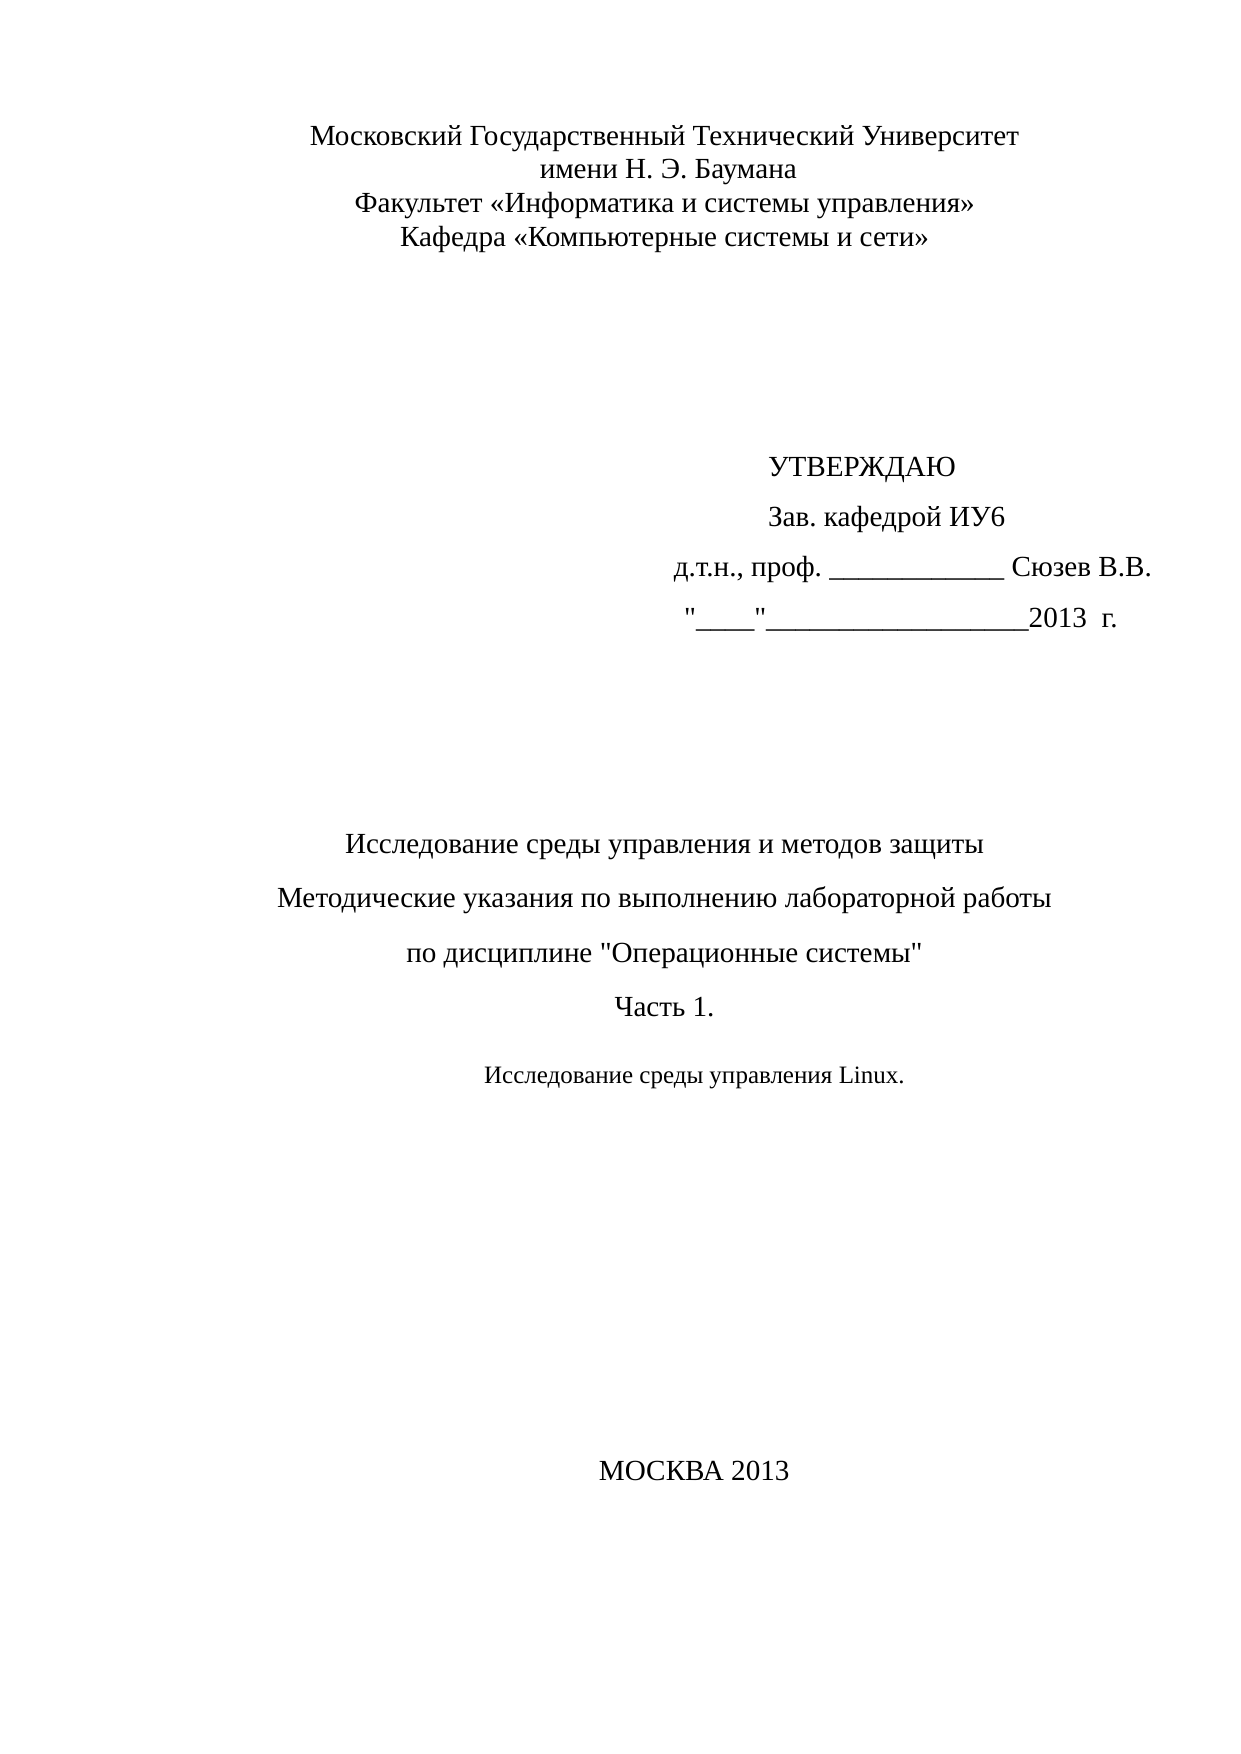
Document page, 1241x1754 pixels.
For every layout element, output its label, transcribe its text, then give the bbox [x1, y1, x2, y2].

text "____"__________________2013 г. [177, 600, 1152, 633]
text УТВЕРЖДАЮ [177, 449, 1152, 482]
title Московский Государственный Технический Университет [177, 118, 1152, 152]
text Часть 1. [177, 989, 1152, 1023]
text Зав. кафедрой ИУ6 [177, 499, 1152, 533]
title имени Н. Э. Баумана [177, 152, 1152, 185]
text Исследование среды управления и методов защиты [177, 826, 1152, 859]
text Методические указания по выполнению лабораторной работы [177, 880, 1152, 914]
text д.т.н., проф. ____________ Сюзев В.В. [177, 549, 1152, 583]
subtitle Факультет «Информатика и системы управления» [177, 185, 1152, 219]
text Исследование среды управления Linux. [177, 1060, 1137, 1089]
text Кафедра «Компьютерные системы и сети» [177, 219, 1152, 252]
text по дисциплине "Операционные системы" [177, 935, 1152, 968]
text МОСКВА 2013 [177, 1453, 1137, 1487]
